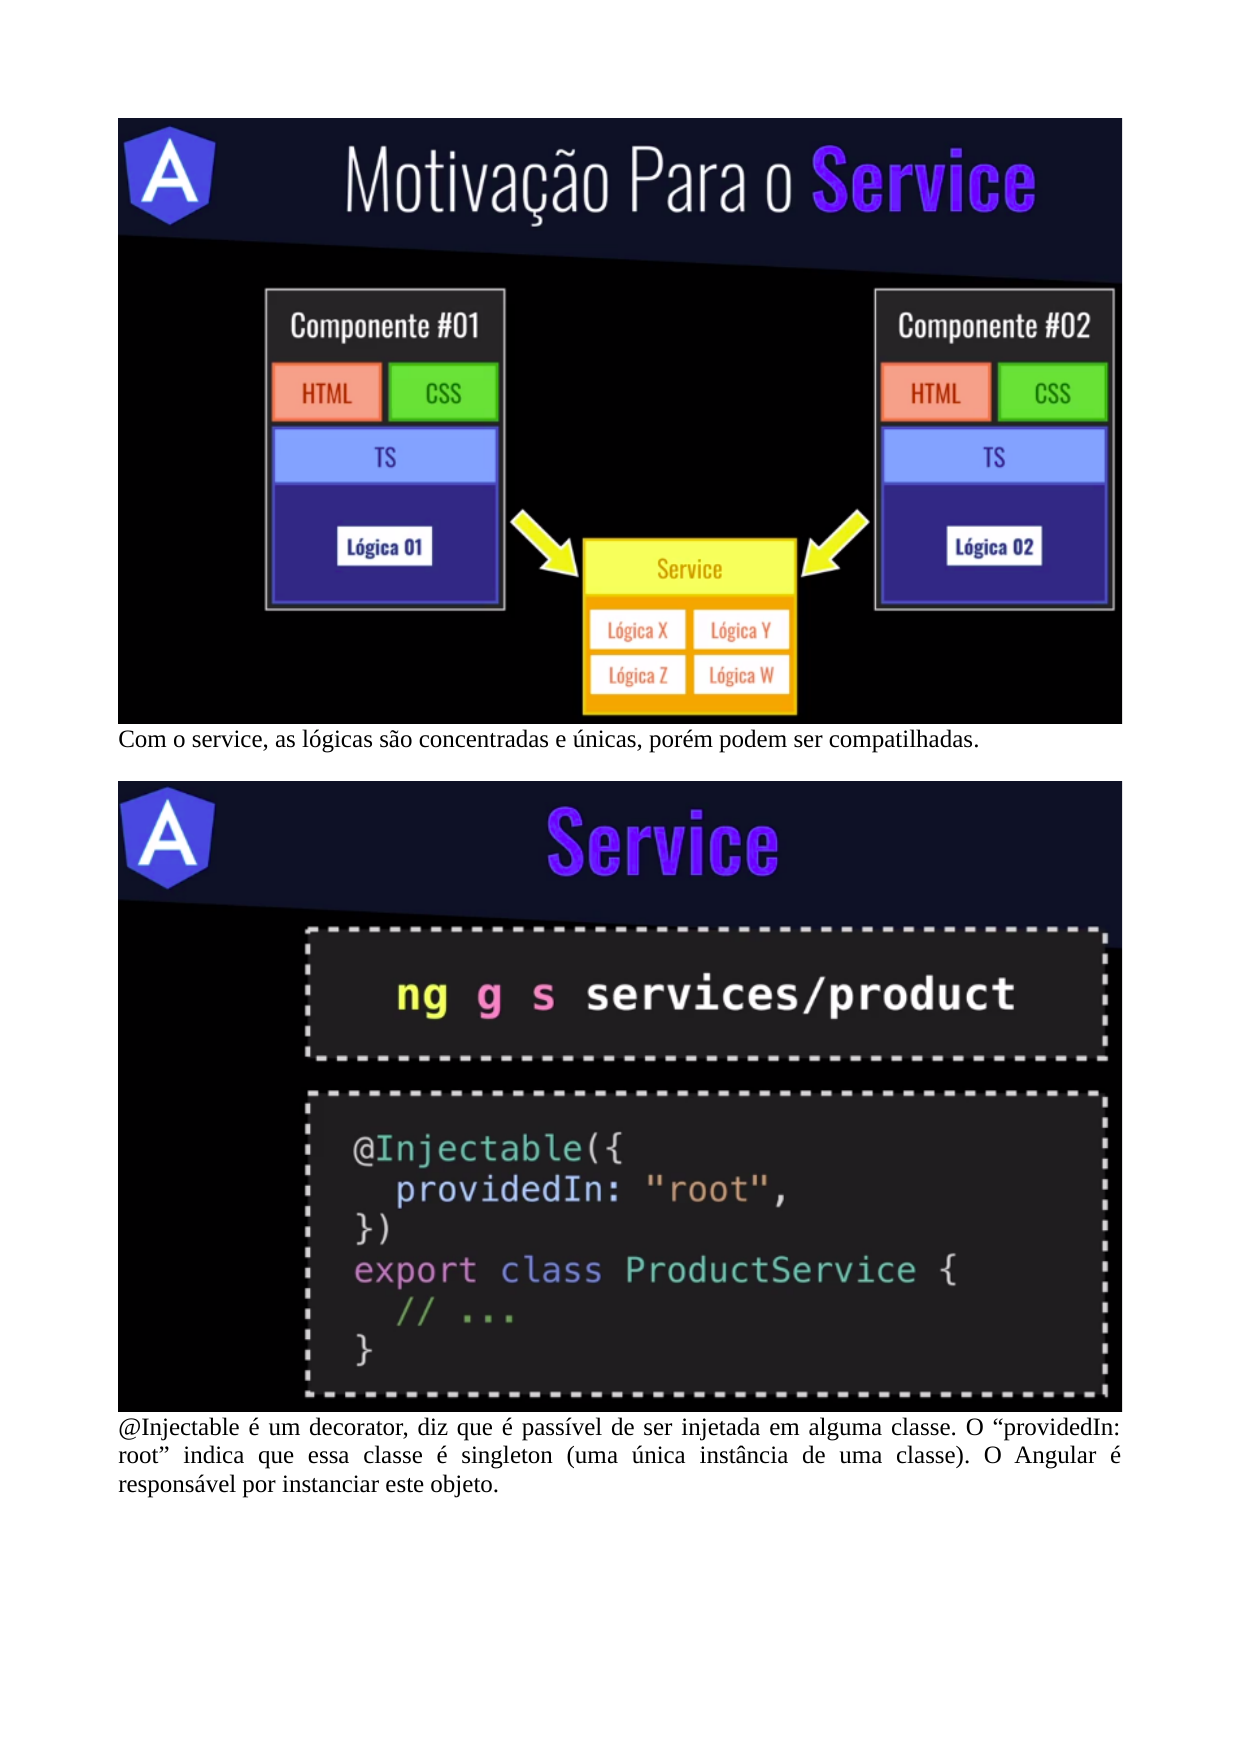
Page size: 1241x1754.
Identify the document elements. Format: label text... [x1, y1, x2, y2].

text @Injectable é um decorator, diz que é passível de ser injetada em alguma classe. O “providedIn: root” indica que essa classe é singleton (uma única instância de uma classe). O Angular é responsável por instanciar este objeto. [118, 1412, 1122, 1498]
picture [118, 781, 1123, 1412]
text Com o service, as lógicas são concentradas e únicas, porém podem ser compatilhadas. [118, 724, 1122, 753]
picture [118, 118, 1123, 724]
